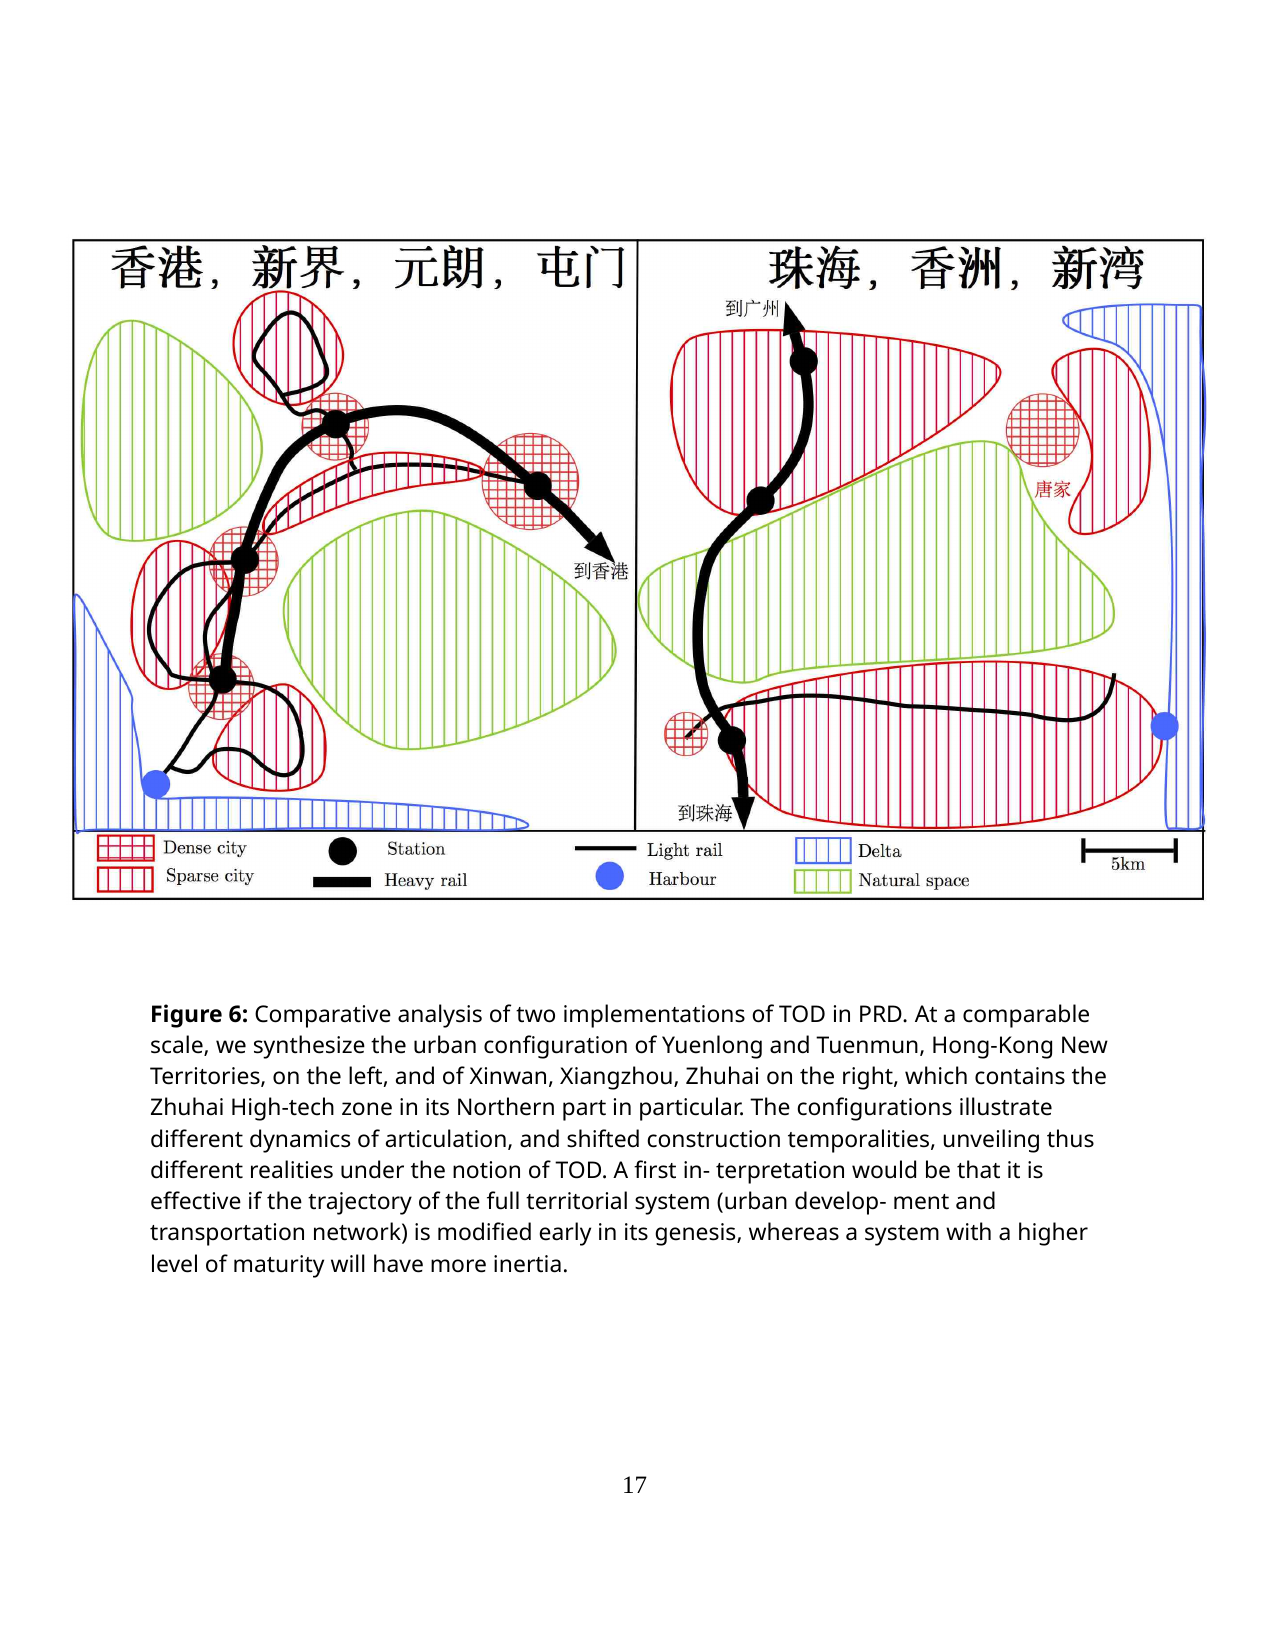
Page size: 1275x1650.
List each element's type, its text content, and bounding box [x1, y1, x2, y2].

picture [65, 234, 1210, 905]
text Figure 6: Comparative analysis of two implementations of TOD in PRD. At a comparable scale, we synthesize the urban configuration of Yuenlong and Tuenmun, Hong-Kong New Territories, on the left, and of Xinwan, Xiangzhou, Zhuhai on the right, which contains the Zhuhai High-tech zone in its Northern part in particular. The configurations illustrate different dynamics of articulation, and shifted construction temporalities, unveiling thus different realities under the notion of TOD. A first in- terpretation would be that it is effective if the trajectory of the full territorial system (urban develop- ment and transportation network) is modified early in its genesis, whereas a system with a higher level of maturity will have more inertia. [150, 997, 1125, 1279]
